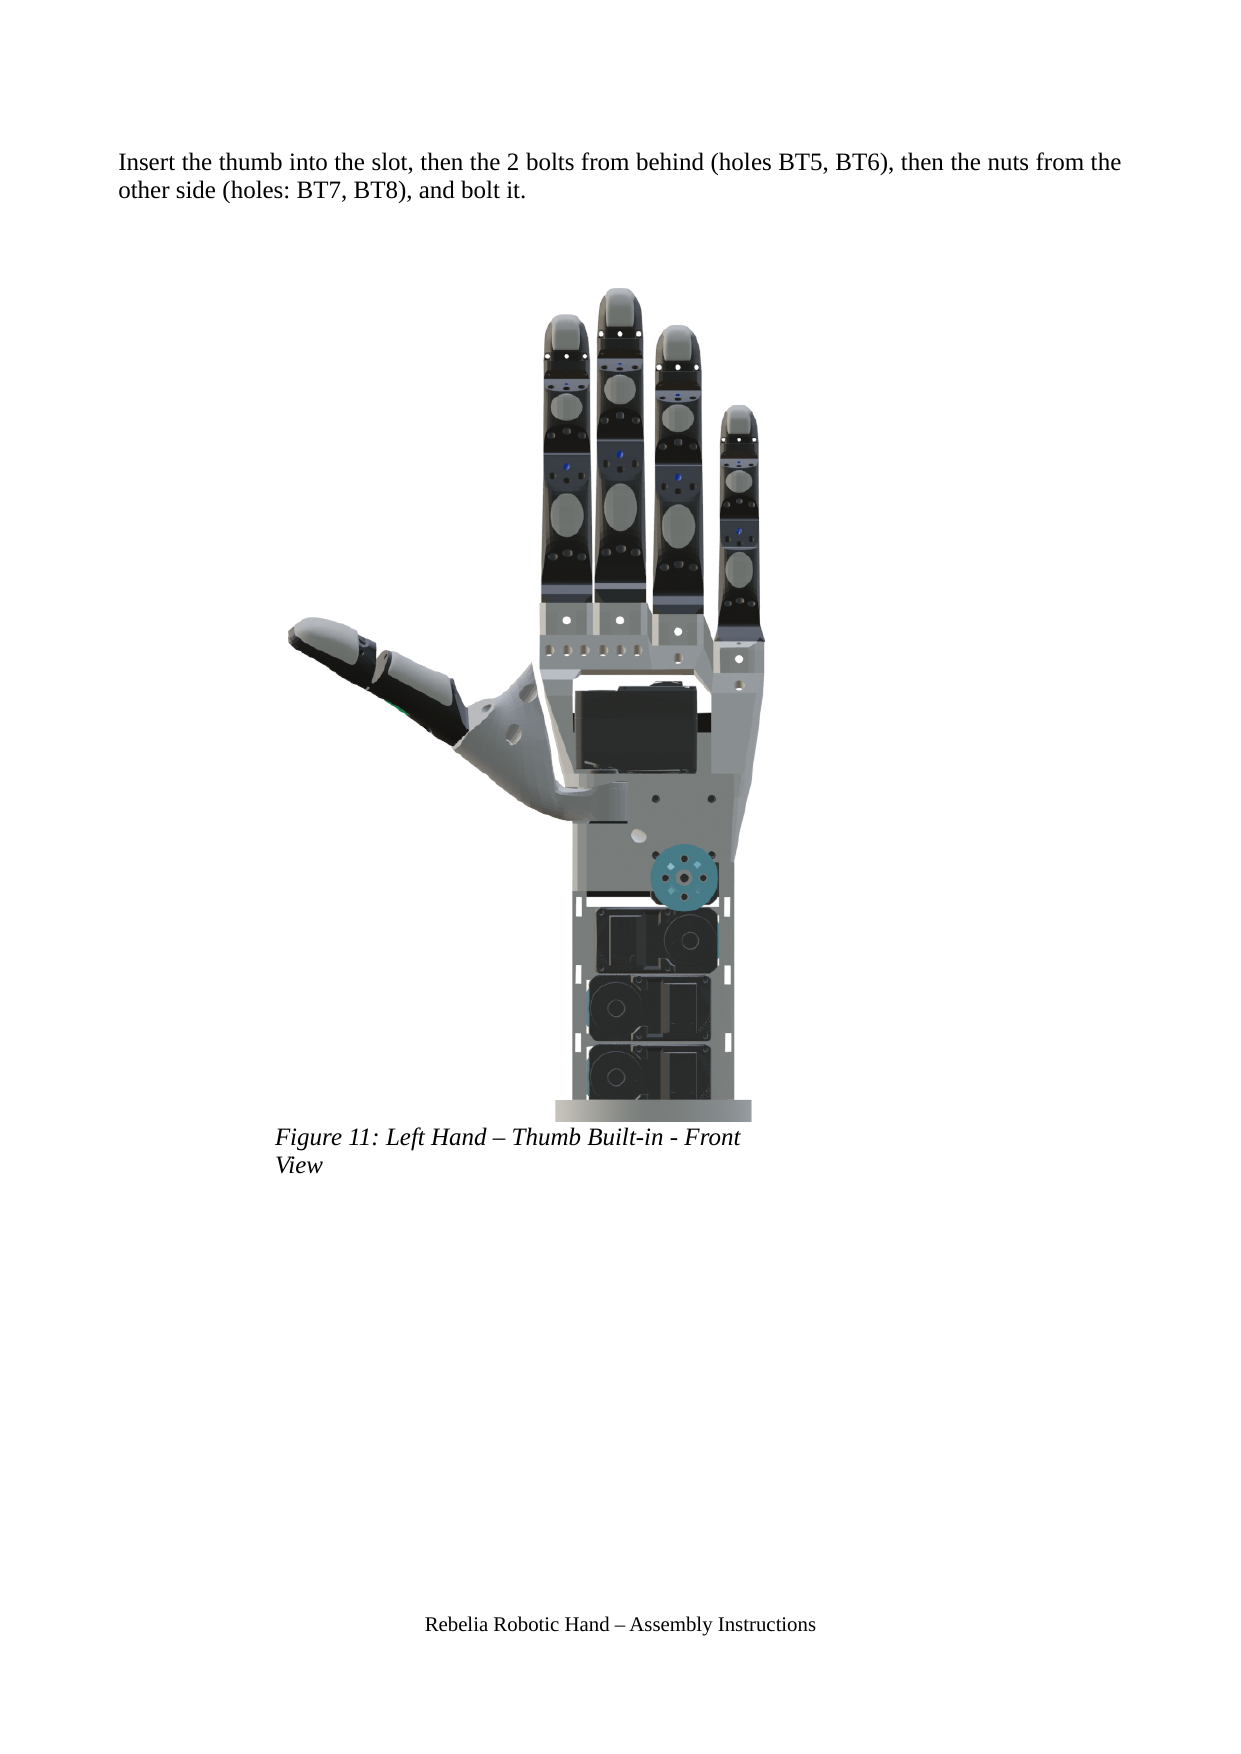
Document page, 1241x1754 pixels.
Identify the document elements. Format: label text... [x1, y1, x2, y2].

picture [274, 275, 766, 1122]
text Figure 11: Left Hand – Thumb Built-in - Front View [275, 1122, 766, 1179]
text Insert the thumb into the slot, then the 2 bolts from behind (holes BT5, BT6), then the nuts from the other side (holes: BT7, BT8), and bolt it. [118, 147, 1123, 204]
